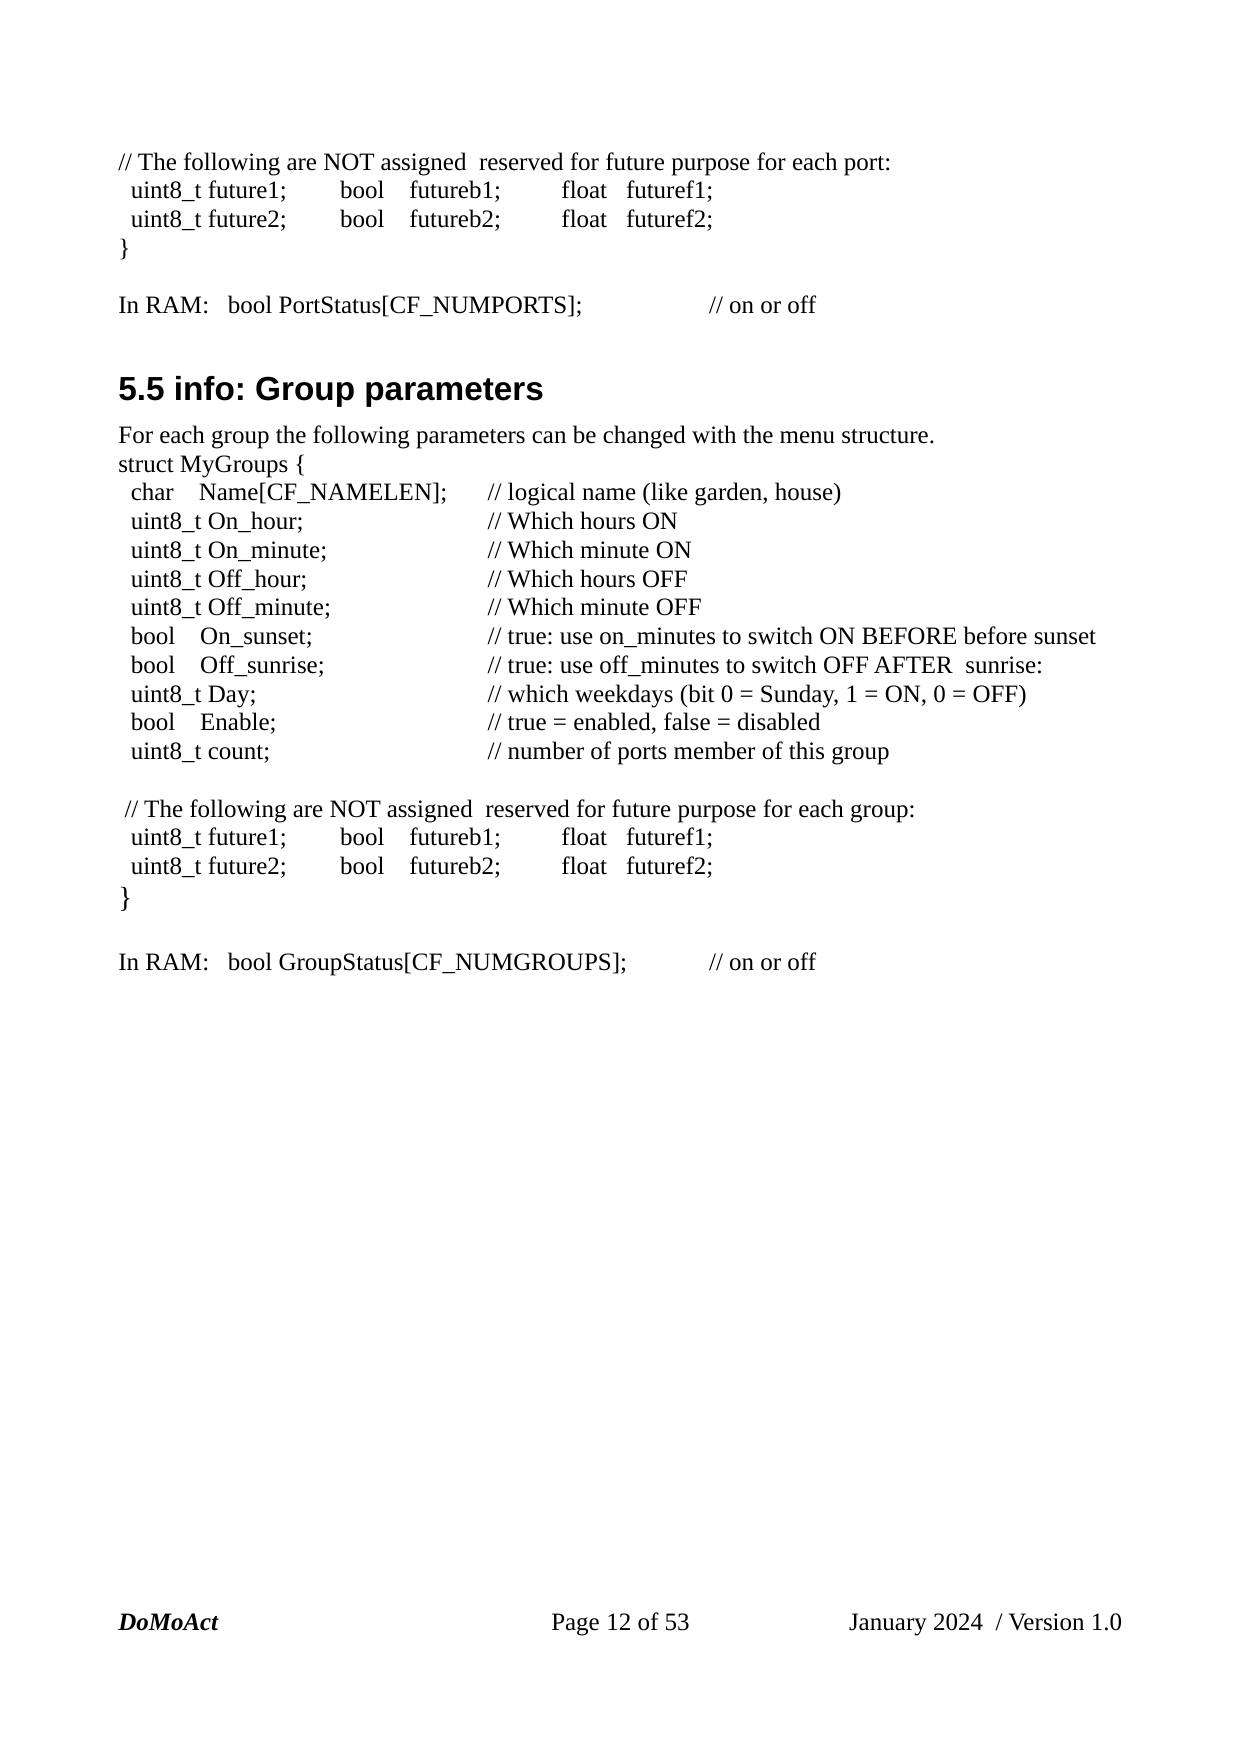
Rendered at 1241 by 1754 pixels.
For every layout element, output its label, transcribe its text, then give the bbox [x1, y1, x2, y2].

text uint8_t Off_hour; // Which hours OFF [118, 564, 1122, 592]
text uint8_t Day; // which weekdays (bit 0 = Sunday, 1 = ON, 0 = OFF) [118, 679, 1122, 707]
text In RAM: bool PortStatus[CF_NUMPORTS]; // on or off [118, 291, 1122, 319]
text uint8_t future1; bool futureb1; float futuref1; [118, 176, 1122, 204]
text uint8_t Off_minute; // Which minute OFF [118, 592, 1122, 621]
text // The following are NOT assigned reserved for future purpose for each port: [118, 147, 1122, 176]
text struct MyGroups { [118, 449, 1122, 477]
text // The following are NOT assigned reserved for future purpose for each group: [118, 794, 1122, 822]
text For each group the following parameters can be changed with the menu structure. [118, 420, 1122, 449]
text In RAM: bool GroupStatus[CF_NUMGROUPS]; // on or off [118, 947, 1122, 976]
text uint8_t count; // number of ports member of this group [118, 736, 1122, 765]
subtitle 5.5 info: Group parameters [118, 369, 1122, 407]
text uint8_t future1; bool futureb1; float futuref1; [118, 822, 1122, 851]
text bool Off_sunrise; // true: use off_minutes to switch OFF AFTER sunrise: [118, 650, 1122, 679]
text uint8_t On_minute; // Which minute ON [118, 535, 1122, 564]
text uint8_t future2; bool futureb2; float futuref2; [118, 204, 1122, 233]
text } [118, 880, 1122, 913]
text char Name[CF_NAMELEN]; // logical name (like garden, house) [118, 477, 1122, 506]
text bool Enable; // true = enabled, false = disabled [118, 707, 1122, 736]
text uint8_t On_hour; // Which hours ON [118, 506, 1122, 535]
text uint8_t future2; bool futureb2; float futuref2; [118, 851, 1122, 880]
text } [118, 233, 1122, 262]
text bool On_sunset; // true: use on_minutes to switch ON BEFORE before sunset [118, 621, 1122, 650]
